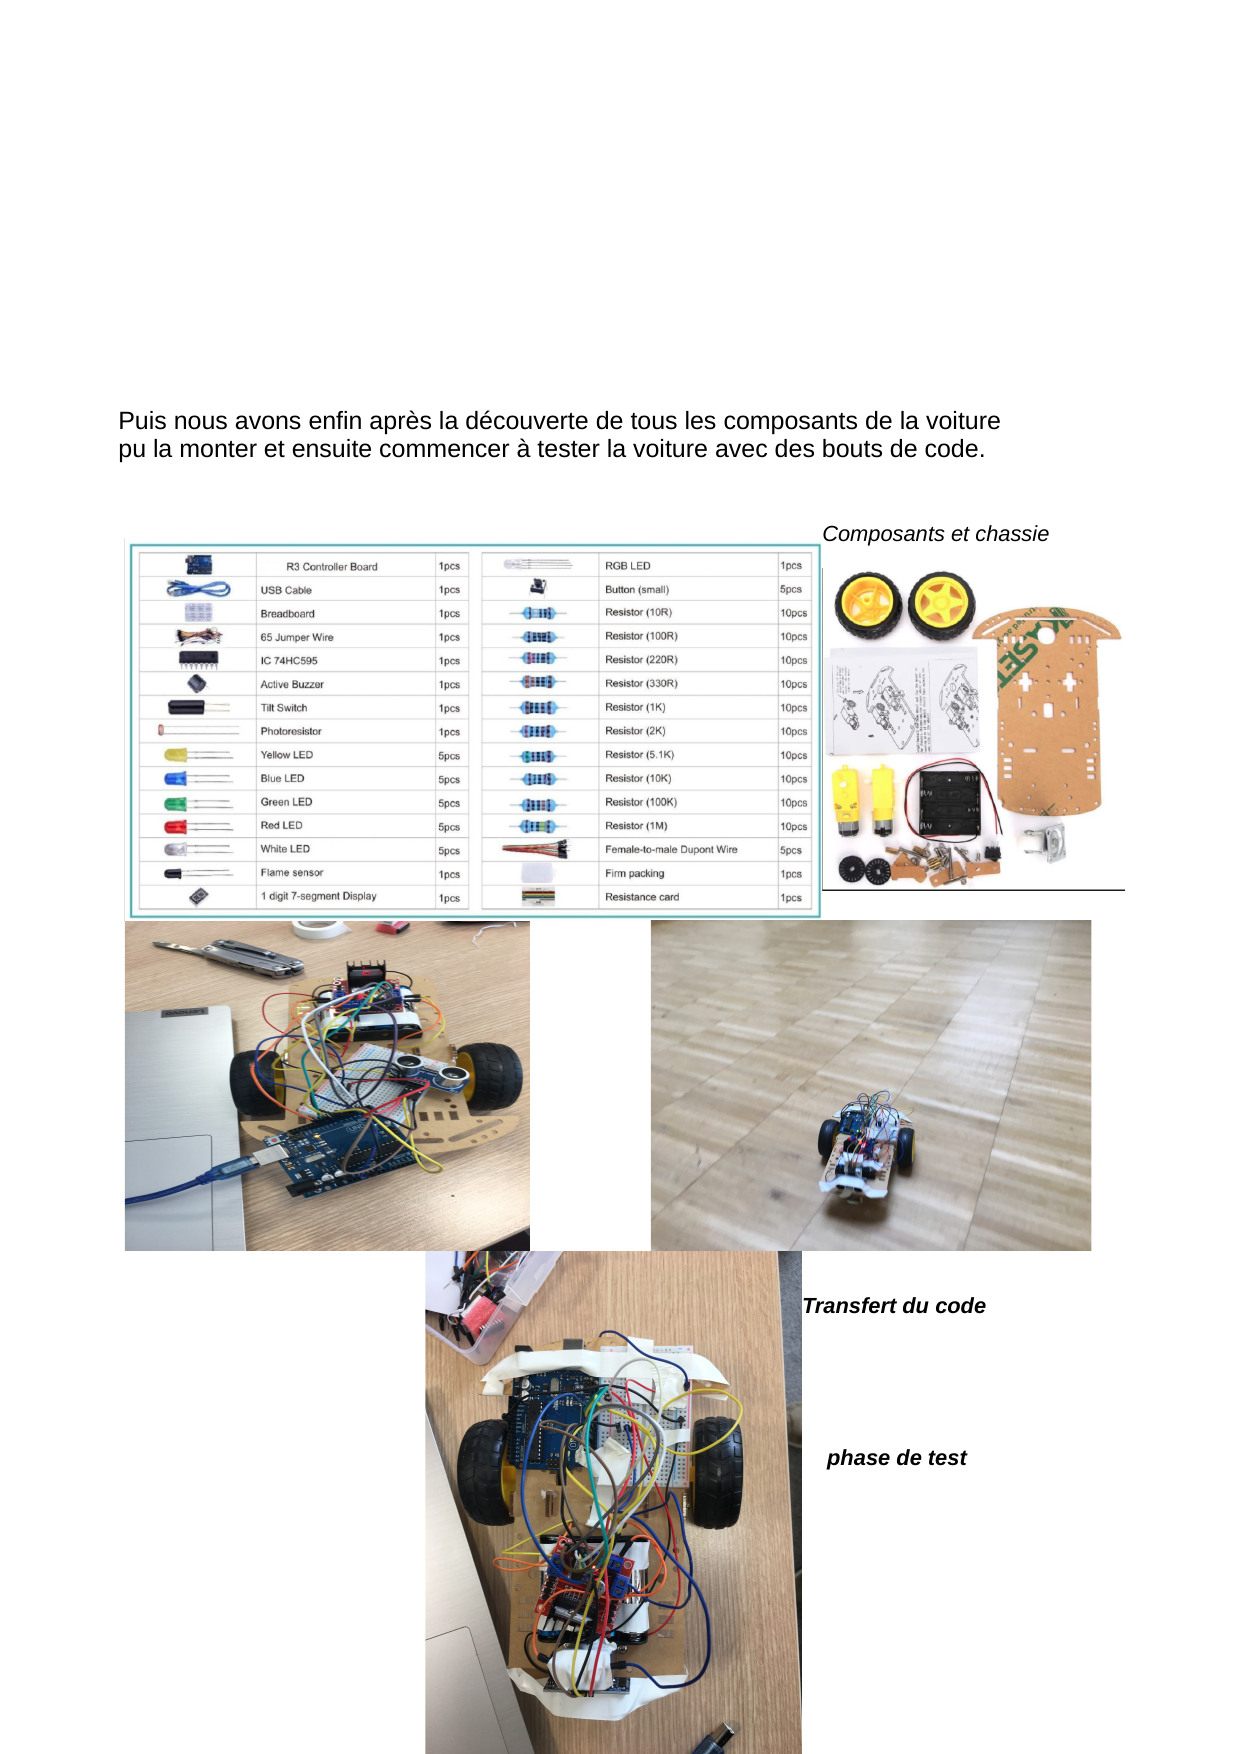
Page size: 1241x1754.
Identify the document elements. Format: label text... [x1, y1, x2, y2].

picture [124, 538, 1125, 1754]
text pu la monter et ensuite commencer à tester la voiture avec des bouts de code. [118, 434, 1122, 463]
text Puis nous avons enfin après la découverte de tous les composants de la voiture [118, 406, 1122, 434]
text Composants et chassie [118, 521, 1122, 546]
text Transfert du code phase de test [802, 1293, 1122, 1470]
text [118, 1293, 425, 1470]
